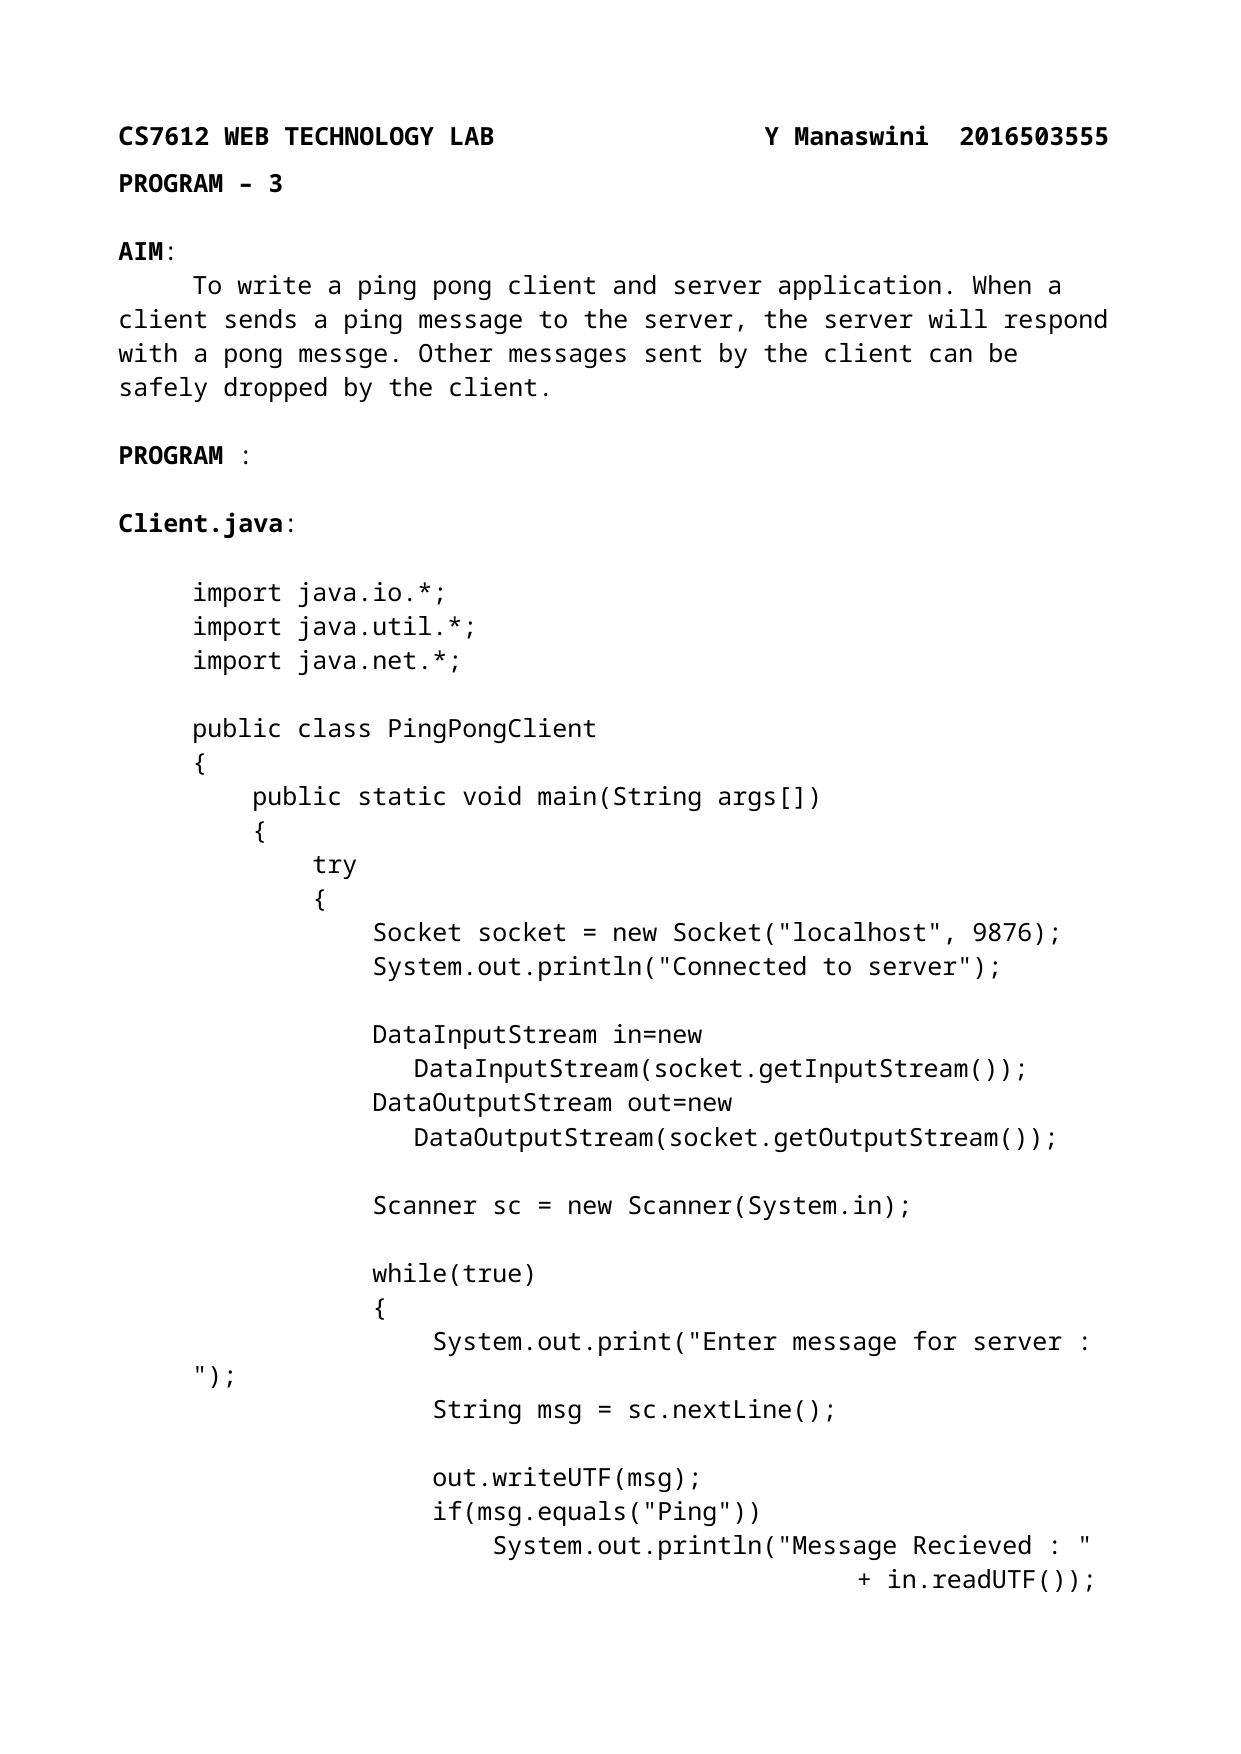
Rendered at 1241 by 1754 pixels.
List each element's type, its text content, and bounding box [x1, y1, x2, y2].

text import java.util.*; [192, 608, 1122, 642]
text import java.net.*; [192, 642, 1122, 676]
text Socket socket = new Socket("localhost", 9876); [192, 915, 1122, 949]
text DataOutputStream out=new DataOutputStream(socket.getOutputStream()); [192, 1085, 1122, 1153]
text { [192, 813, 1122, 847]
text import java.io.*; [192, 574, 1122, 608]
text System.out.print("Enter message for server : "); [192, 1323, 1122, 1392]
text AIM: [118, 233, 1122, 268]
text if(msg.equals("Ping")) [192, 1494, 1122, 1528]
text { [192, 1289, 1122, 1323]
text To write a ping pong client and server application. When a client sends a ping message to the server, the server will respond with a pong messge. Other messages sent by the client can be safely dropped by the client. [118, 268, 1122, 404]
text try [192, 847, 1122, 881]
text { [192, 744, 1122, 778]
text PROGRAM – 3 [118, 165, 1122, 199]
text String msg = sc.nextLine(); [192, 1392, 1122, 1426]
text Scanner sc = new Scanner(System.in); [192, 1187, 1122, 1221]
text { [192, 881, 1122, 915]
text System.out.println("Message Recieved : " + in.readUTF()); [192, 1528, 1122, 1596]
text PROGRAM : [118, 404, 1122, 472]
text out.writeUTF(msg); [192, 1460, 1122, 1494]
text Client.java: [118, 506, 1122, 540]
text public static void main(String args[]) [192, 778, 1122, 813]
text while(true) [192, 1255, 1122, 1289]
text System.out.println("Connected to server"); [192, 949, 1122, 983]
text DataInputStream in=new DataInputStream(socket.getInputStream()); [192, 1017, 1122, 1085]
text public class PingPongClient [192, 710, 1122, 744]
